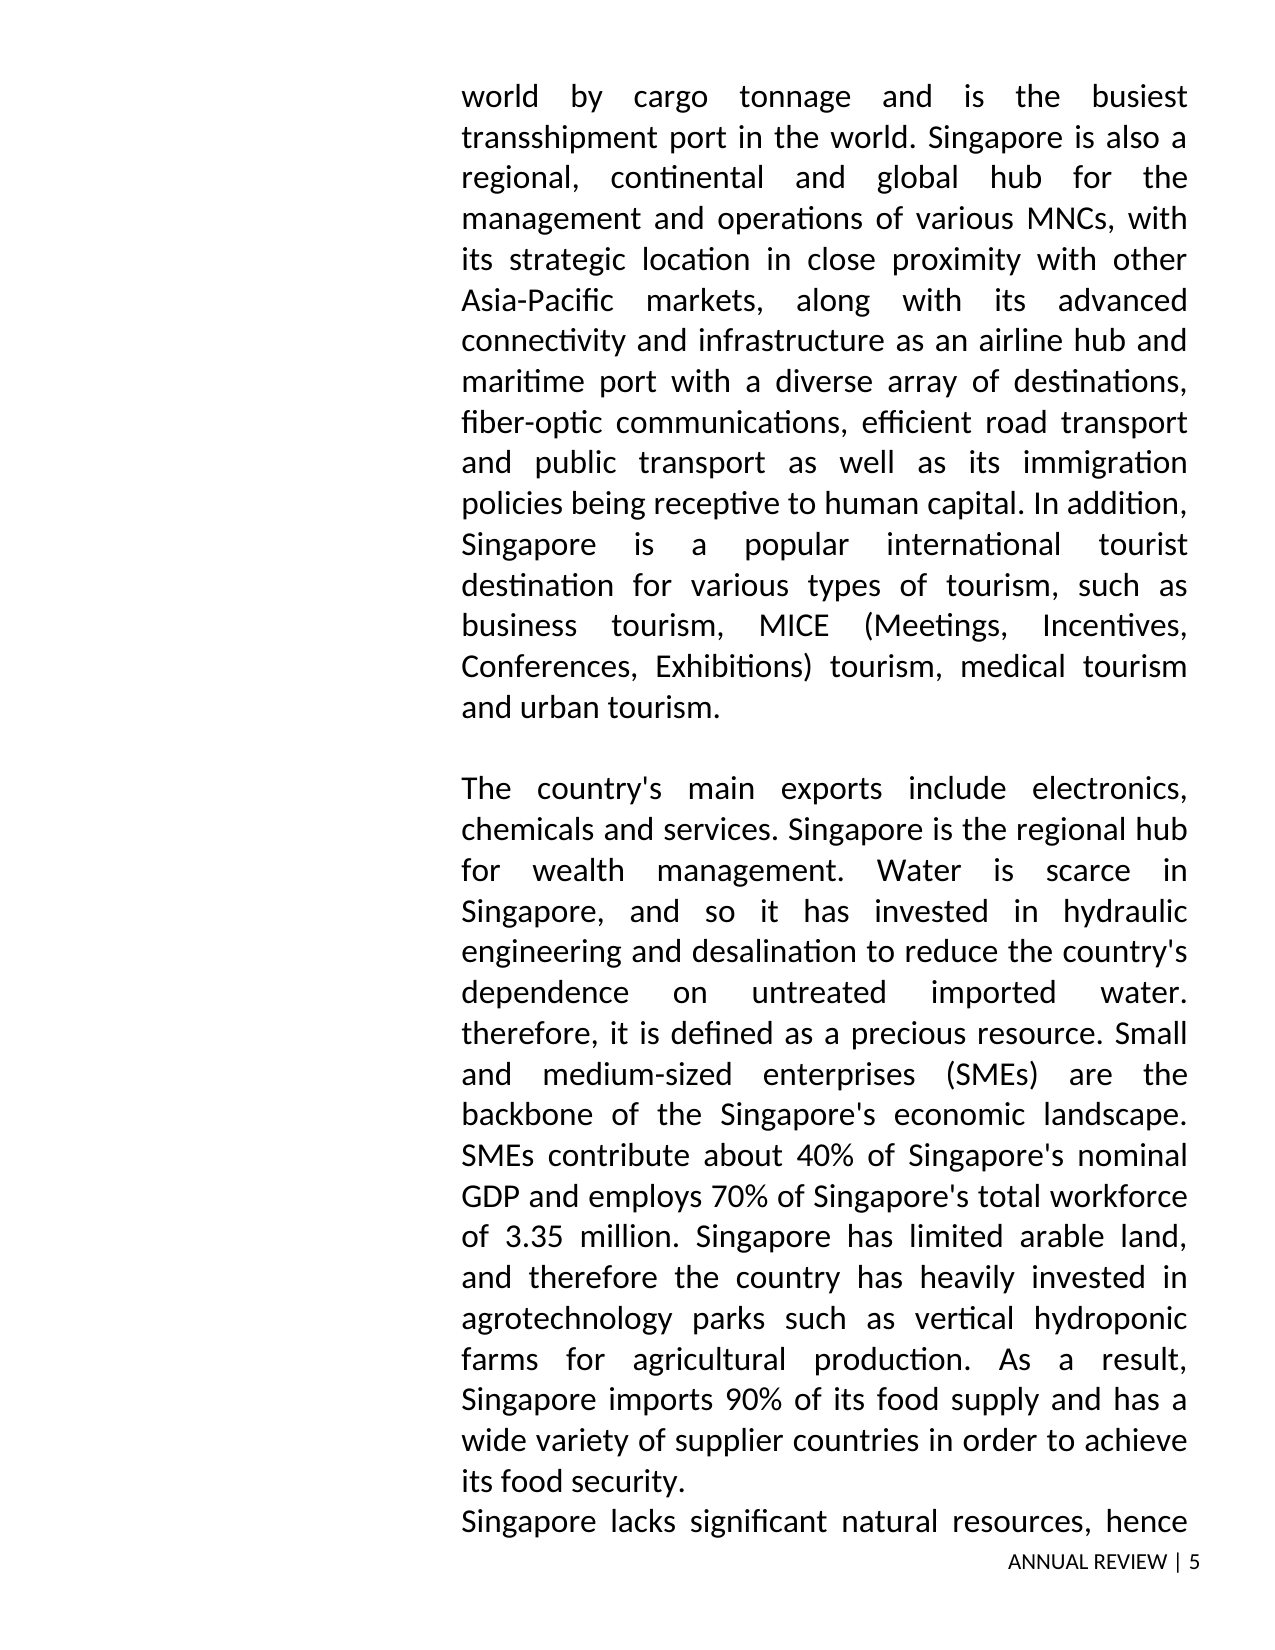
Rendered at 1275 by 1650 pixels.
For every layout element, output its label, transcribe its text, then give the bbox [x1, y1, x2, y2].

table_header [75, 75, 450, 1541]
table_cell world by cargo tonnage and is the busiest transshipment port in the world. Singapore is also a regional, continental and global hub for the management and operations of various MNCs, with its strategic location in close proximity with other Asia-Pacific markets, along with its advanced connectivity and infrastructure as an airline hub and maritime port with a diverse array of destinations, fiber-optic communications, efficient road transport and public transport as well as its immigration policies being receptive to human capital. In addition, Singapore is a popular international tourist destination for various types of tourism, such as business tourism, MICE (Meetings, Incentives, Conferences, Exhibitions) tourism, medical tourism and urban tourism. The country's main exports include electronics, chemicals and services. Singapore is the regional hub for wealth management. Water is scarce in Singapore, and so it has invested in hydraulic engineering and desalination to reduce the country's dependence on untreated imported water. therefore, it is defined as a precious resource. Small and medium-sized enterprises (SMEs) are the backbone of the Singapore's economic landscape. SMEs contribute about 40% of Singapore's nominal GDP and employs 70% of Singapore's total workforce of 3.35 million. Singapore has limited arable land, and therefore the country has heavily invested in agrotechnology parks such as vertical hydroponic farms for agricultural production. As a result, Singapore imports 90% of its food supply and has a wide variety of supplier countries in order to achieve its food security. Singapore lacks significant natural resources, hence [450, 75, 1200, 1541]
